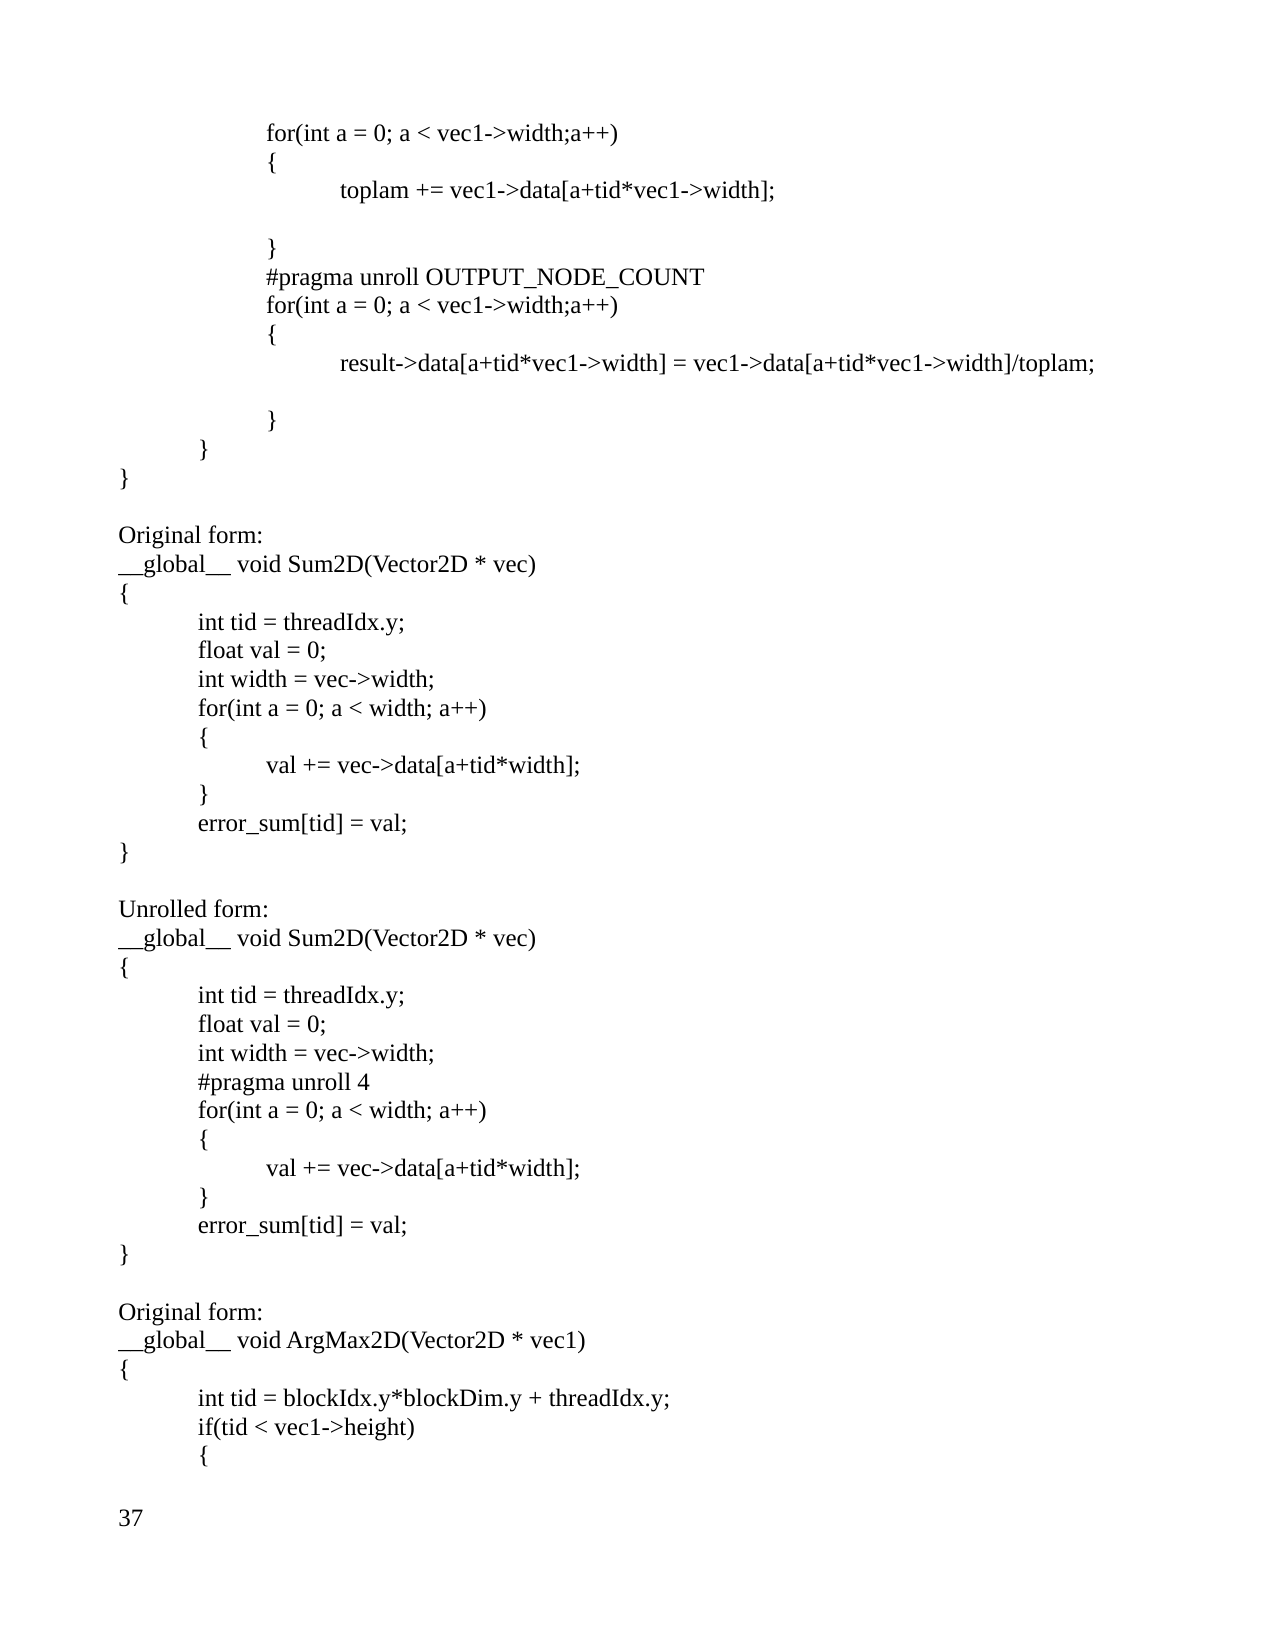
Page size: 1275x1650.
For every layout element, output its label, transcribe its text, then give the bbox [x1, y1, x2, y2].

text } [118, 463, 1157, 492]
text { [118, 1124, 1157, 1153]
text Original form: [118, 1297, 1157, 1326]
text if(tid < vec1->height) [118, 1412, 1157, 1441]
text int tid = blockIdx.y*blockDim.y + threadIdx.y; [118, 1383, 1157, 1412]
text __global__ void ArgMax2D(Vector2D * vec1) [118, 1326, 1157, 1354]
text val += vec->data[a+tid*width]; [118, 751, 1157, 779]
text for(int a = 0; a < vec1->width;a++) [118, 118, 1157, 147]
text __global__ void Sum2D(Vector2D * vec) [118, 923, 1157, 952]
text int tid = threadIdx.y; [118, 607, 1157, 636]
text #pragma unroll 4 [118, 1067, 1157, 1096]
text for(int a = 0; a < width; a++) [118, 693, 1157, 722]
text int tid = threadIdx.y; [118, 981, 1157, 1009]
text result->data[a+tid*vec1->width] = vec1->data[a+tid*vec1->width]/toplam; [118, 348, 1157, 377]
text { [118, 722, 1157, 751]
text float val = 0; [118, 1009, 1157, 1038]
text } [118, 1182, 1157, 1211]
text } [118, 406, 1157, 434]
text toplam += vec1->data[a+tid*vec1->width]; [118, 176, 1157, 204]
text { [118, 147, 1157, 176]
text Original form: [118, 521, 1157, 549]
text } [118, 233, 1157, 262]
text } [118, 1239, 1157, 1268]
text float val = 0; [118, 636, 1157, 664]
text { [118, 952, 1157, 981]
text { [118, 1354, 1157, 1383]
text Unrolled form: [118, 894, 1157, 923]
text { [118, 578, 1157, 607]
text #pragma unroll OUTPUT_NODE_COUNT [118, 262, 1157, 291]
text val += vec->data[a+tid*width]; [118, 1153, 1157, 1182]
text for(int a = 0; a < width; a++) [118, 1096, 1157, 1124]
text __global__ void Sum2D(Vector2D * vec) [118, 549, 1157, 578]
text { [118, 319, 1157, 348]
text int width = vec->width; [118, 1038, 1157, 1067]
text int width = vec->width; [118, 664, 1157, 693]
text for(int a = 0; a < vec1->width;a++) [118, 291, 1157, 319]
text } [118, 837, 1157, 866]
text } [118, 434, 1157, 463]
text error_sum[tid] = val; [118, 1211, 1157, 1239]
text { [118, 1441, 1157, 1469]
text error_sum[tid] = val; [118, 808, 1157, 837]
text } [118, 779, 1157, 808]
